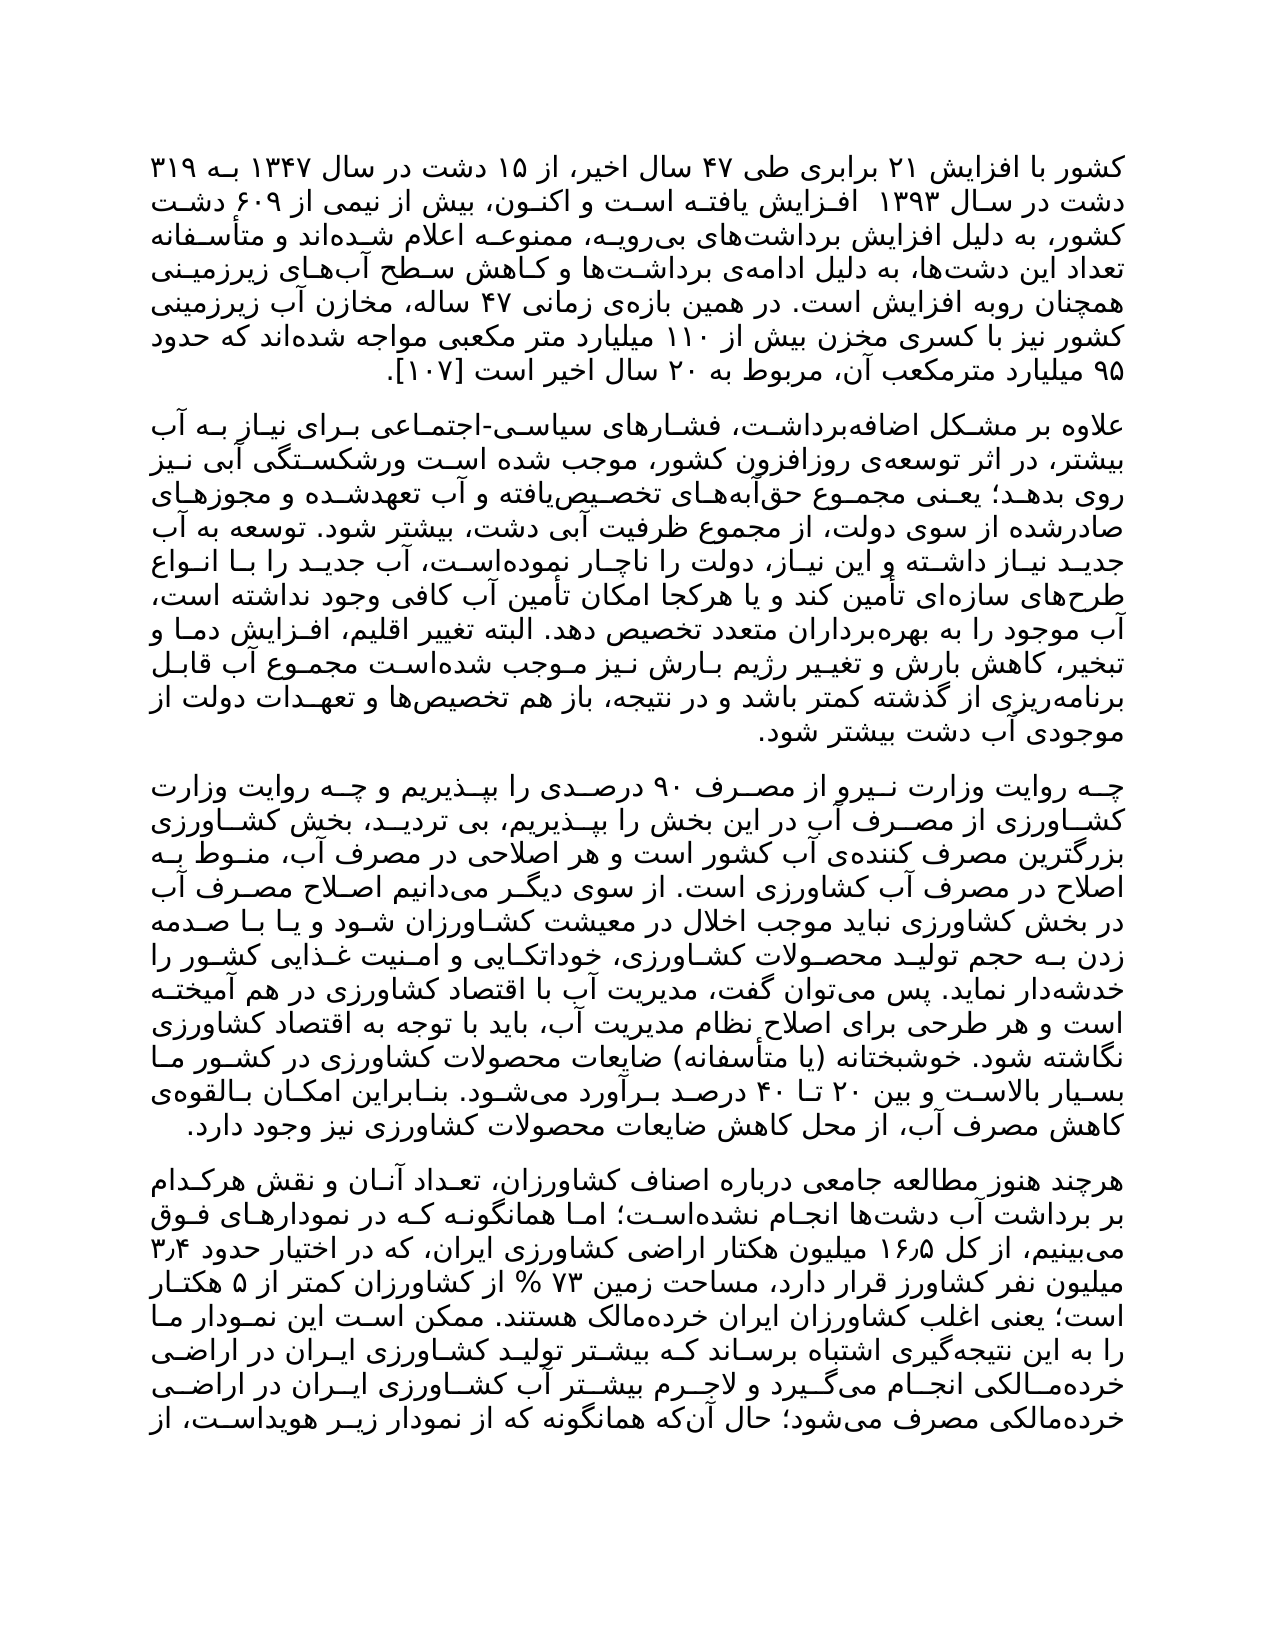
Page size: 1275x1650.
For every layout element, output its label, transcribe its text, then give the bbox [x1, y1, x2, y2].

text چه روایت وزارت نیرو از مصرف ۹۰ درصدی را بپذیریم و چه روایت وزارت کشاورزی از مصرف آب در این بخش را بپذیریم، بی تردید، بخش کشاورزی بزرگترین مصرف کننده‌ی آب کشور است و هر اصلاحی در مصرف آب، منوط به اصلاح در مصرف آب کشاورزی است. از سوی دیگر می‌دانیم اصلاح مصرف آب در بخش کشاورزی نباید موجب اخلال در معیشت کشاورزان شود و یا با صدمه زدن به حجم تولید محصولات کشاورزی، خوداتکایی و امنیت غذایی کشور را خدشه‌دار نماید. پس می‌توان گفت، مدیریت آب با اقتصاد کشاورزی در هم آمیخته است و هر طرحی برای اصلاح نظام مدیریت آب، باید با توجه به اقتصاد کشاورزی نگاشته شود. خوشبختانه (یا متأسفانه) ضایعات محصولات کشاورزی در کشور ما بسیار بالاست و بین ۲۰ تا ۴۰ درصد برآورد می‌شود. بنابراین امکان بالقوه‌ی کاهش مصرف آب، از محل کاهش ضایعات محصولات کشاورزی نیز وجود دارد. [150, 769, 1125, 1142]
text هرچند هنوز مطالعه جامعی درباره اصناف کشاورزان، تعداد آنان و نقش هرکدام بر برداشت آب دشت‌ها انجام نشده‌است؛ اما همانگونه که در نمودارهای فوق می‌بینیم، از کل ۱۶٫۵ میلیون هکتار اراضی کشاورزی ایران، که در اختیار حدود ۳٫۴ میلیون نفر کشاورز قرار دارد، مساحت زمین ۷۳ % از کشاورزان کمتر از ۵ هکتار است؛ یعنی اغلب کشاورزان ایران خرده‌مالک هستند. ممکن است این نمودار ما را به این نتیجه‌گیری اشتباه برساند که بیشتر تولید کشاورزی ایران در اراضی خرده‌مالکی انجام می‌گیرد و لاجرم بیشتر آب کشاورزی ایران در اراضی خرده‌مالکی مصرف می‌شود؛ حال آن‌که همانگونه که از نمودار زیر هویداست، از نظر مساحت، مجموع زمین‌های کمتر از ۵ هکتار، کمتر از ۲۰ % از مجموع زمین‌های کشاورزی ایران را تشکیل می‌دهند. [۱۰۹] [150, 1163, 1125, 1435]
text طبق آخرین آمار و به نقل از مرکز پژوهش‌های مجلس و گزارش‌های متعدد مدیران وزارت نیرو و شرکت مدیریت منابع آب ایران، تعداد دشت‌های ممنوعه کشور با افزایش ۲۱ برابری طی ۴۷ سال اخیر، از ۱۵ دشت در سال ۱۳۴۷ به ۳۱۹ دشت در سال ۱۳۹۳ افزایش یافته است و اکنون، بیش از نیمی از ۶۰۹ دشت کشور، به دلیل افزایش برداشت‌های بی‌رویه، ممنوعه اعلام شده‌اند و متأسفانه تعداد این دشت‌ها، به دلیل ادامه‌ی برداشت‌ها و کاهش سطح آب‌های زیرزمینی همچنان روبه افزایش است. در همین بازه‌ی زمانی ۴۷ ساله، مخازن آب زیرزمینی کشور نیز با کسری مخزن بیش از ۱۱۰ میلیارد متر مکعبی مواجه شده‌اند که حدود ۹۵ میلیارد مترمکعب آن، مربوط به ۲۰ سال اخیر است [۱۰۷]. [150, 150, 1125, 388]
text علاوه بر مشکل اضافه‌برداشت، فشارهای سیاسی-اجتماعی برای نیاز به آب بیشتر، در اثر توسعه‌ی روزافزون کشور، موجب شده است ورشکستگی آبی نیز روی بدهد؛ یعنی مجموع حق‌آبه‌های تخصیص‌یافته و آب تعهدشده و مجوزهای صادرشده از سوی دولت، از مجموع ظرفیت آبی دشت، بیشتر شود. توسعه به آب جدید نیاز داشته و این نیاز، دولت را ناچار نموده‌است، آب جدید را با انواع طرح‌های سازه‌ای تأمین کند و یا هرکجا امکان تأمین آب کافی وجود نداشته است، آب موجود را به بهره‌برداران متعدد تخصیص دهد. البته تغییر اقلیم، افزایش دما و تبخیر، کاهش بارش و تغییر رژیم بارش نیز موجب شده‌است مجموع آب قابل برنامه‌ریزی از گذشته کمتر باشد و در نتیجه، باز هم تخصیص‌ها و تعهدات دولت از موجودی آب دشت بیشتر شود. [150, 408, 1125, 748]
